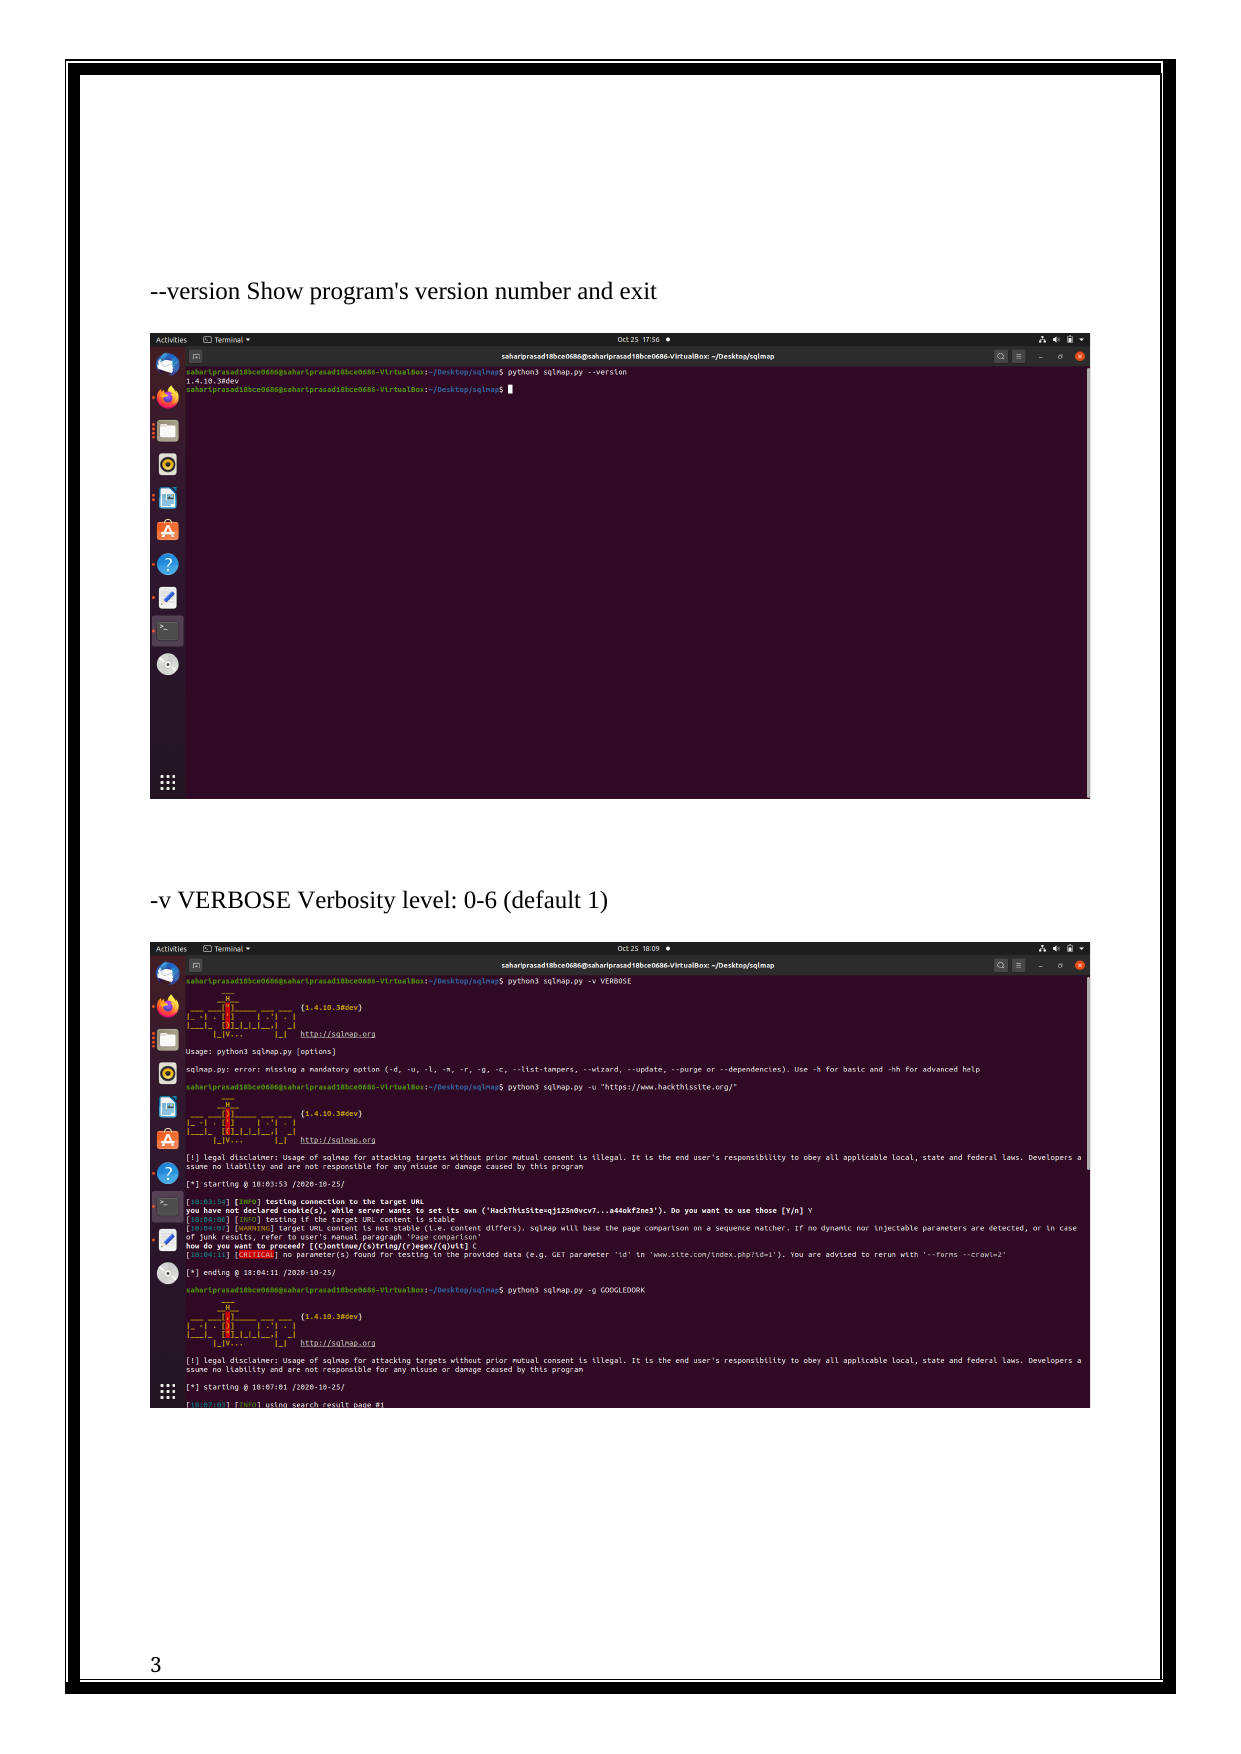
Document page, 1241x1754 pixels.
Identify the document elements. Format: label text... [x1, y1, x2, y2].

text --version Show program's version number and exit [150, 276, 1090, 305]
picture [150, 333, 1091, 799]
picture [150, 942, 1091, 1408]
text -v VERBOSE Verbosity level: 0-6 (default 1) [150, 885, 1090, 914]
